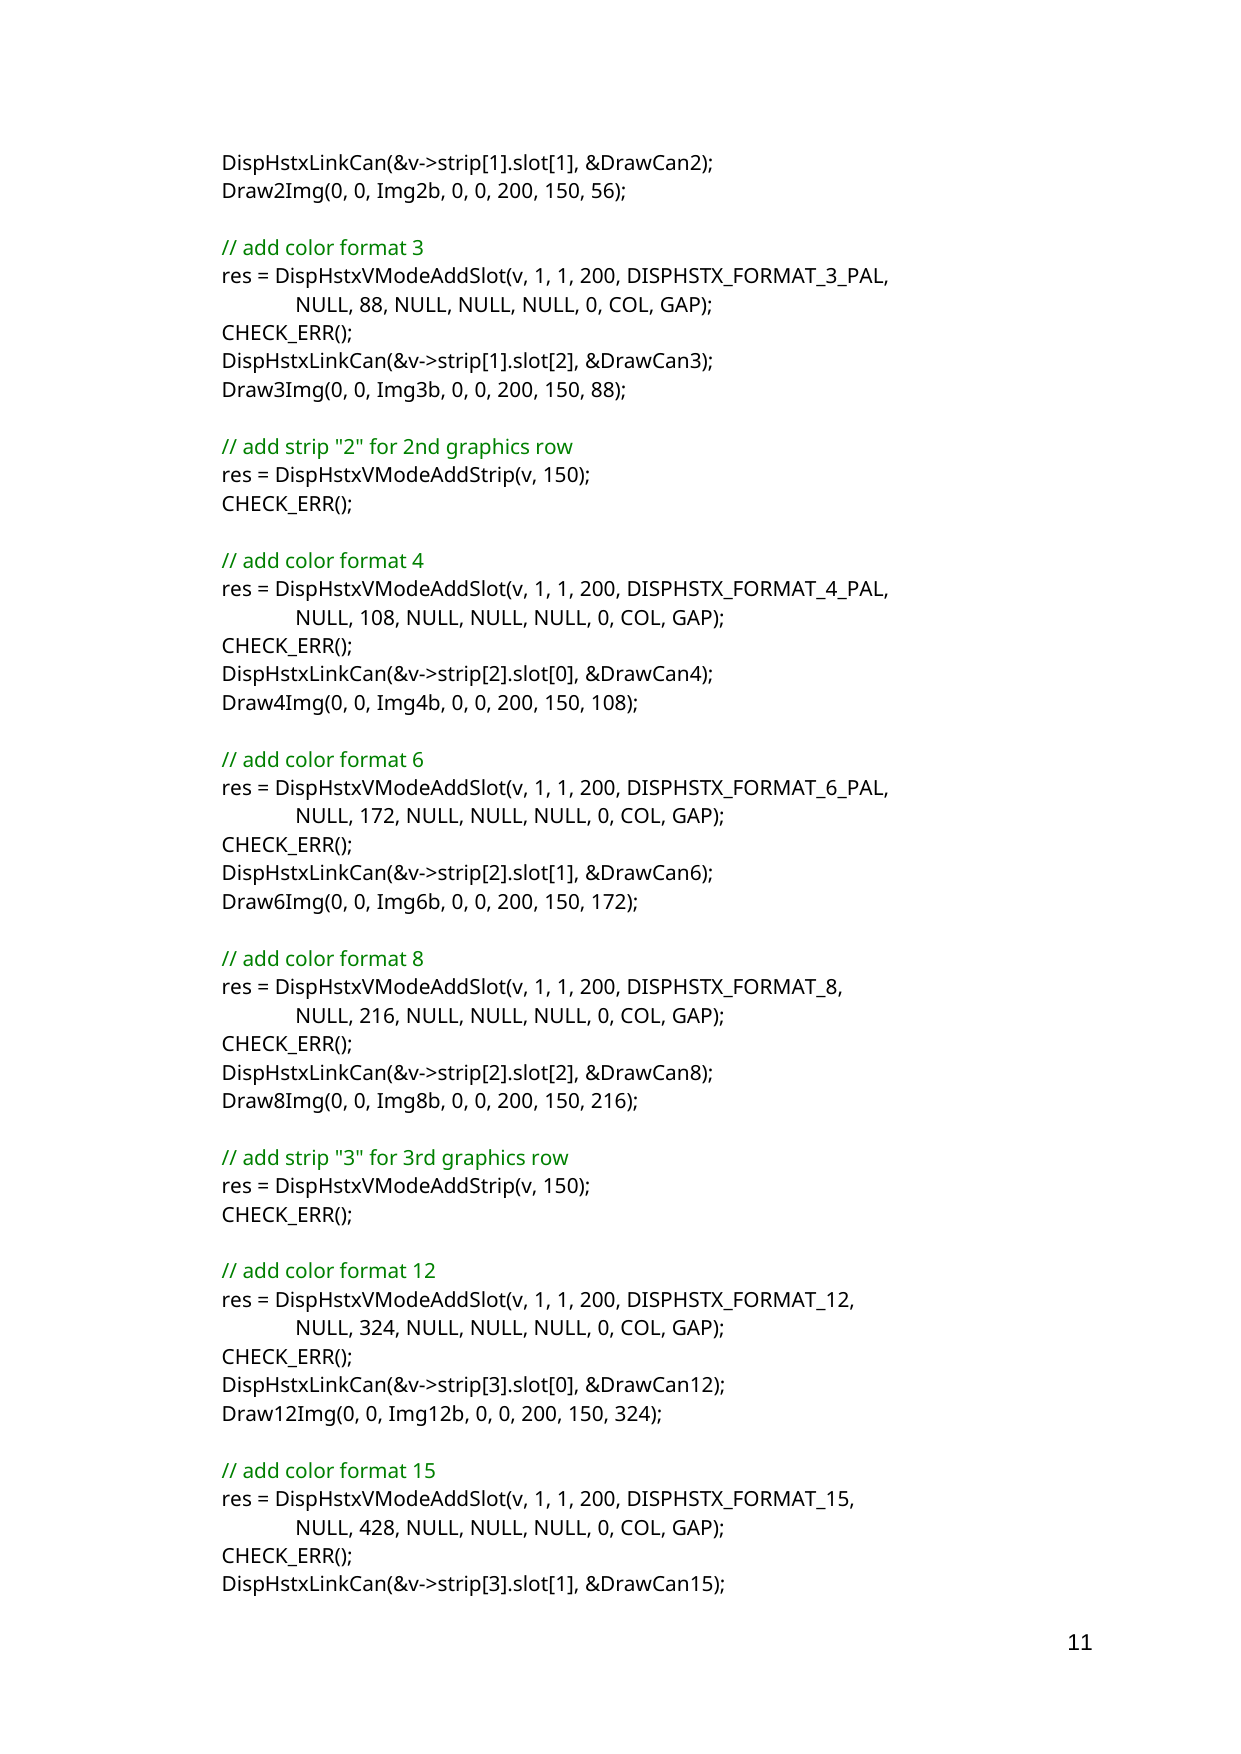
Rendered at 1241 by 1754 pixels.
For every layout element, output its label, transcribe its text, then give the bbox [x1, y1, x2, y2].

text Draw4Img(0, 0, Img4b, 0, 0, 200, 150, 108); [148, 688, 1093, 716]
text res = DispHstxVModeAddSlot(v, 1, 1, 200, DISPHSTX_FORMAT_8, [148, 972, 1093, 1001]
text DispHstxLinkCan(&v->strip[2].slot[1], &DrawCan6); [148, 858, 1093, 887]
text // add color format 6 [148, 745, 1093, 773]
text NULL, 324, NULL, NULL, NULL, 0, COL, GAP); [148, 1313, 1093, 1342]
text DispHstxLinkCan(&v->strip[2].slot[0], &DrawCan4); [148, 659, 1093, 688]
text // add color format 12 [148, 1257, 1093, 1285]
text res = DispHstxVModeAddSlot(v, 1, 1, 200, DISPHSTX_FORMAT_3_PAL, [148, 261, 1093, 290]
text NULL, 216, NULL, NULL, NULL, 0, COL, GAP); [148, 1001, 1093, 1029]
text res = DispHstxVModeAddSlot(v, 1, 1, 200, DISPHSTX_FORMAT_15, [148, 1484, 1093, 1513]
text DispHstxLinkCan(&v->strip[1].slot[2], &DrawCan3); [148, 347, 1093, 375]
text CHECK_ERR(); [148, 1342, 1093, 1370]
text Draw3Img(0, 0, Img3b, 0, 0, 200, 150, 88); [148, 375, 1093, 403]
text DispHstxLinkCan(&v->strip[2].slot[2], &DrawCan8); [148, 1058, 1093, 1086]
text res = DispHstxVModeAddSlot(v, 1, 1, 200, DISPHSTX_FORMAT_12, [148, 1285, 1093, 1313]
text CHECK_ERR(); [148, 1541, 1093, 1569]
text CHECK_ERR(); [148, 1200, 1093, 1228]
text // add color format 3 [148, 233, 1093, 261]
text CHECK_ERR(); [148, 318, 1093, 347]
text res = DispHstxVModeAddStrip(v, 150); [148, 1171, 1093, 1200]
text res = DispHstxVModeAddSlot(v, 1, 1, 200, DISPHSTX_FORMAT_6_PAL, [148, 773, 1093, 802]
text NULL, 88, NULL, NULL, NULL, 0, COL, GAP); [148, 290, 1093, 318]
text // add color format 8 [148, 944, 1093, 972]
text NULL, 108, NULL, NULL, NULL, 0, COL, GAP); [148, 603, 1093, 631]
text Draw2Img(0, 0, Img2b, 0, 0, 200, 150, 56); [148, 176, 1093, 204]
text res = DispHstxVModeAddStrip(v, 150); [148, 460, 1093, 489]
text Draw12Img(0, 0, Img12b, 0, 0, 200, 150, 324); [148, 1399, 1093, 1427]
text DispHstxLinkCan(&v->strip[3].slot[0], &DrawCan12); [148, 1370, 1093, 1399]
text // add strip "2" for 2nd graphics row [148, 432, 1093, 460]
text NULL, 428, NULL, NULL, NULL, 0, COL, GAP); [148, 1513, 1093, 1541]
text CHECK_ERR(); [148, 489, 1093, 517]
text // add color format 4 [148, 546, 1093, 574]
text NULL, 172, NULL, NULL, NULL, 0, COL, GAP); [148, 802, 1093, 830]
text // add strip "3" for 3rd graphics row [148, 1143, 1093, 1171]
text Draw6Img(0, 0, Img6b, 0, 0, 200, 150, 172); [148, 887, 1093, 915]
text CHECK_ERR(); [148, 830, 1093, 858]
text DispHstxLinkCan(&v->strip[1].slot[1], &DrawCan2); [148, 148, 1093, 176]
text CHECK_ERR(); [148, 631, 1093, 659]
text // add color format 15 [148, 1456, 1093, 1484]
text CHECK_ERR(); [148, 1029, 1093, 1058]
text Draw8Img(0, 0, Img8b, 0, 0, 200, 150, 216); [148, 1086, 1093, 1114]
text res = DispHstxVModeAddSlot(v, 1, 1, 200, DISPHSTX_FORMAT_4_PAL, [148, 574, 1093, 603]
text DispHstxLinkCan(&v->strip[3].slot[1], &DrawCan15); [148, 1569, 1093, 1598]
